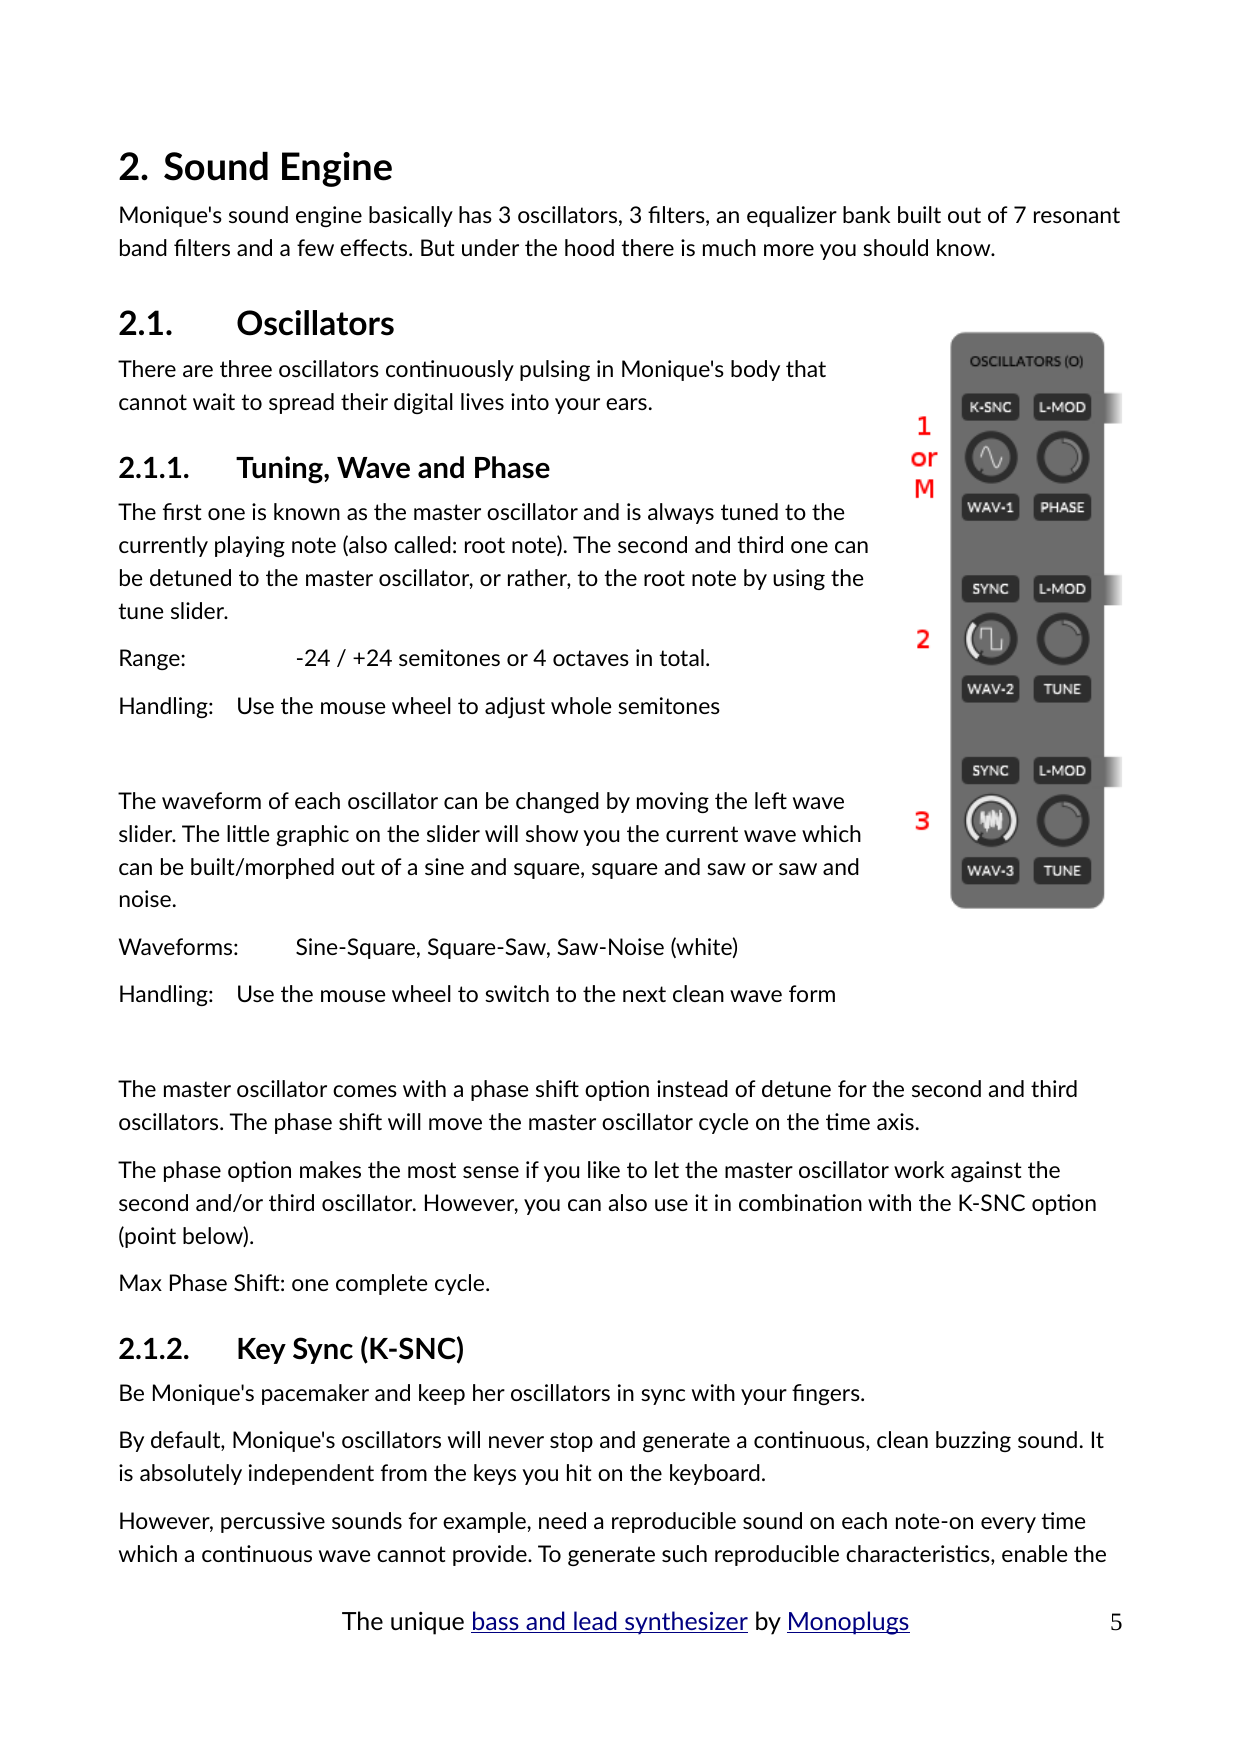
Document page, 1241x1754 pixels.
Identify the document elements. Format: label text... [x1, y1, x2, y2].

text The waveform of each oscillator can be changed by moving the left wave slider. The little graphic on the slider will show you the current wave which can be built/morphed out of a sine and square, square and saw or saw and noise. [118, 786, 896, 913]
picture [896, 326, 1123, 916]
text Max Phase Shift: one complete cycle. [118, 1269, 1122, 1296]
text There are three oscillators continuously pulsing in Monique's body that cannot wait to spread their digital lives into your ears. [118, 355, 896, 416]
subtitle Tuning, Wave and Phase [118, 450, 896, 485]
text Handling: Use the mouse wheel to adjust whole semitones [118, 691, 896, 719]
text Be Monique's pacemaker and keep her oscillators in sync with your fingers. [118, 1378, 1122, 1406]
text Range: -24 / +24 semitones or 4 octaves in total. [118, 644, 896, 671]
text The phase option makes the most sense if you like to let the master oscillator work against the second and/or third oscillator. However, you can also use it in combination with the K-SNC option (point below). [118, 1156, 1122, 1249]
text By default, Monique's oscillators will never stop and generate a continuous, clean buzzing sound. It is absolutely independent from the keys you hit on the keyboard. [118, 1426, 1122, 1486]
subtitle Key Sync (K-SNC) [118, 1331, 1122, 1366]
text Handling: Use the mouse wheel to switch to the next clean wave form [118, 980, 1122, 1008]
text However, percussive sounds for example, need a reproducible sound on each note-on every time which a continuous wave cannot provide. To generate such reproducible characteristics, enable the [118, 1506, 1122, 1567]
subtitle Sound Engine [118, 143, 1122, 189]
text Waveforms: Sine-Square, Square-Saw, Saw-Noise (white) [118, 933, 1122, 960]
text The master oscillator comes with a phase shift option instead of detune for the second and third oscillators. The phase shift will move the master oscillator cycle on the time axis. [118, 1075, 1122, 1136]
subtitle Oscillators [118, 302, 1122, 343]
text Monique's sound engine basically has 3 oscillators, 3 filters, an equalizer bank built out of 7 resonant band filters and a few effects. But under the hood there is much more you should know. [118, 201, 1122, 262]
text The first one is known as the master oscillator and is always tuned to the currently playing note (also called: root note). The second and third one can be detuned to the master oscillator, or rather, to the root note by using the tune slider. [118, 498, 896, 624]
